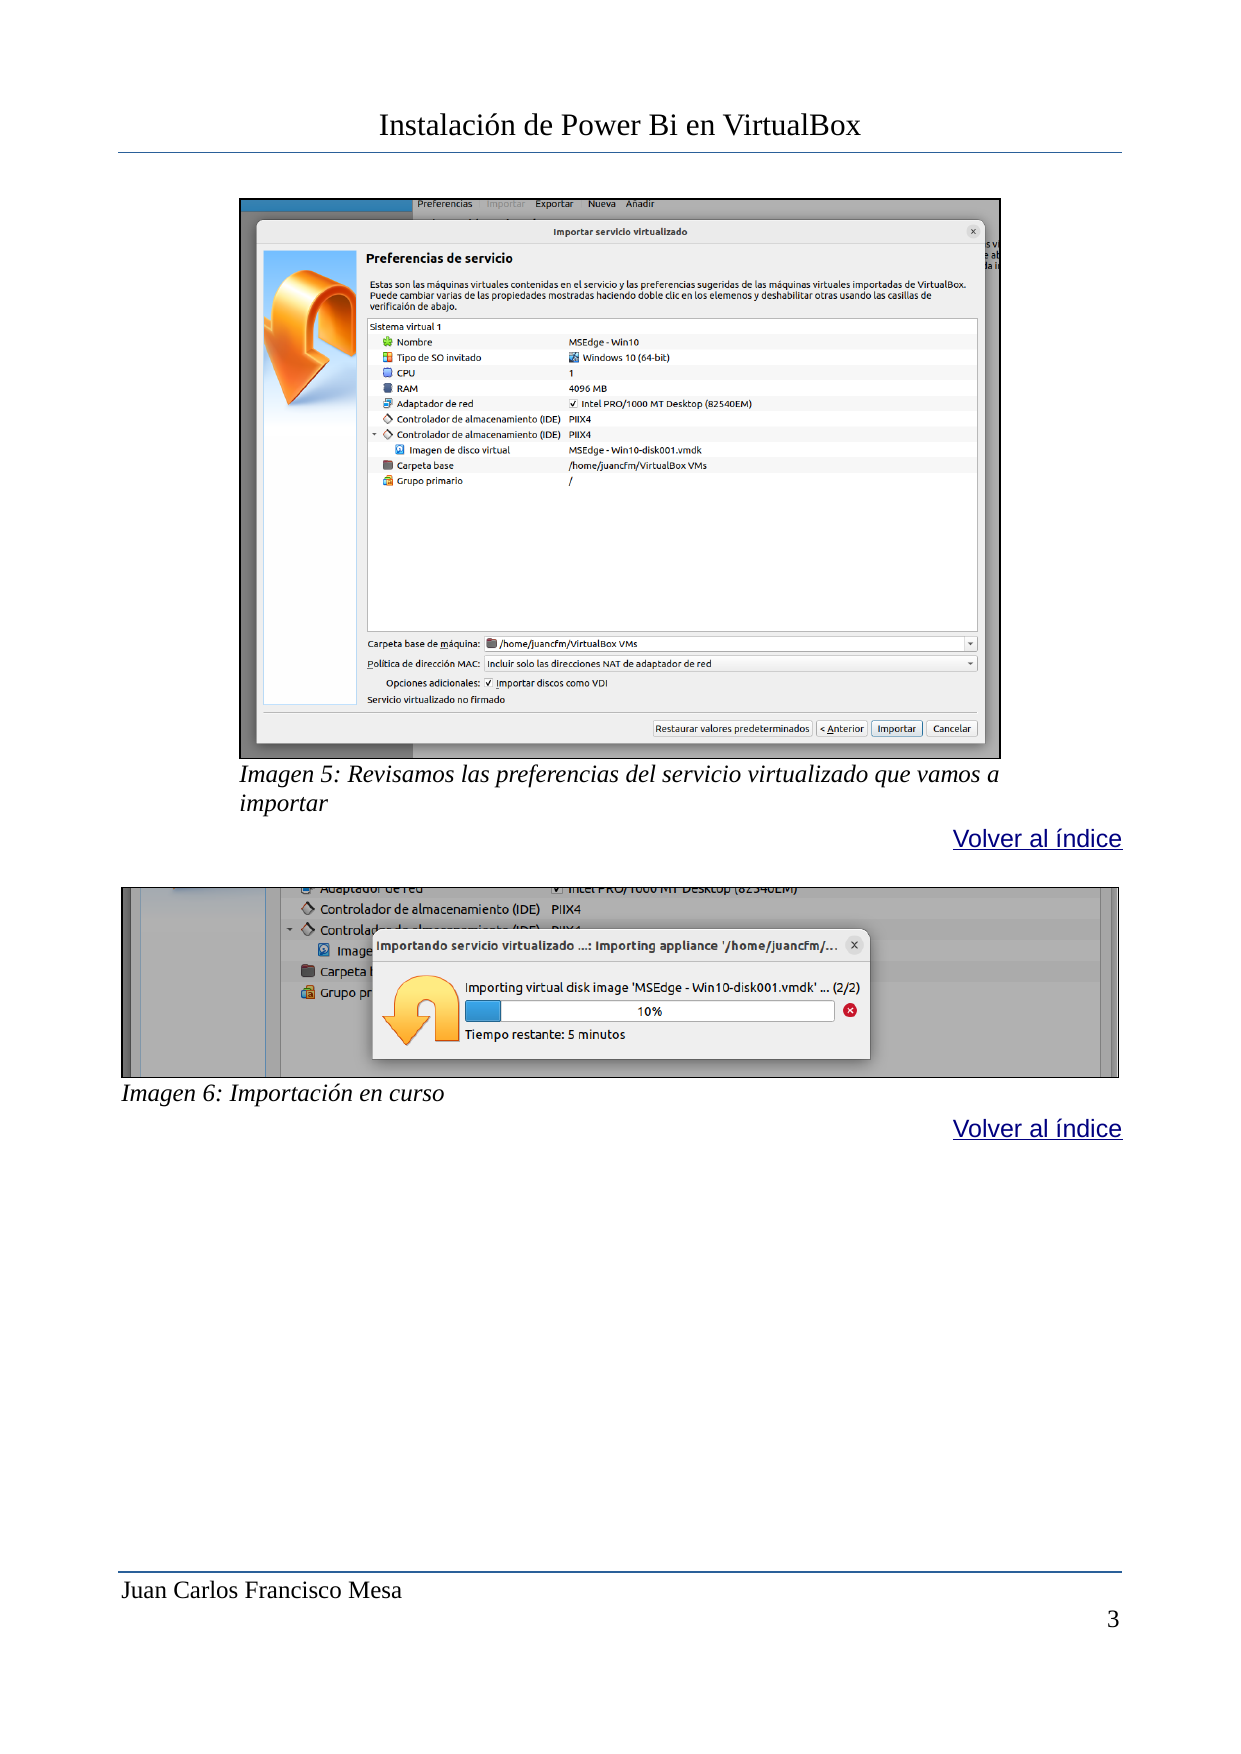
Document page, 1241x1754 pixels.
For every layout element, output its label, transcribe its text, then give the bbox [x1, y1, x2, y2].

picture [241, 200, 999, 758]
picture [123, 888, 1118, 1077]
text Imagen 5: Revisamos las preferencias del servicio virtualizado que vamos a importar [239, 759, 1001, 817]
text Volver al índice [118, 183, 1122, 852]
text Volver al índice [118, 871, 1122, 1143]
text Imagen 6: Importación en curso [121, 1078, 1119, 1107]
